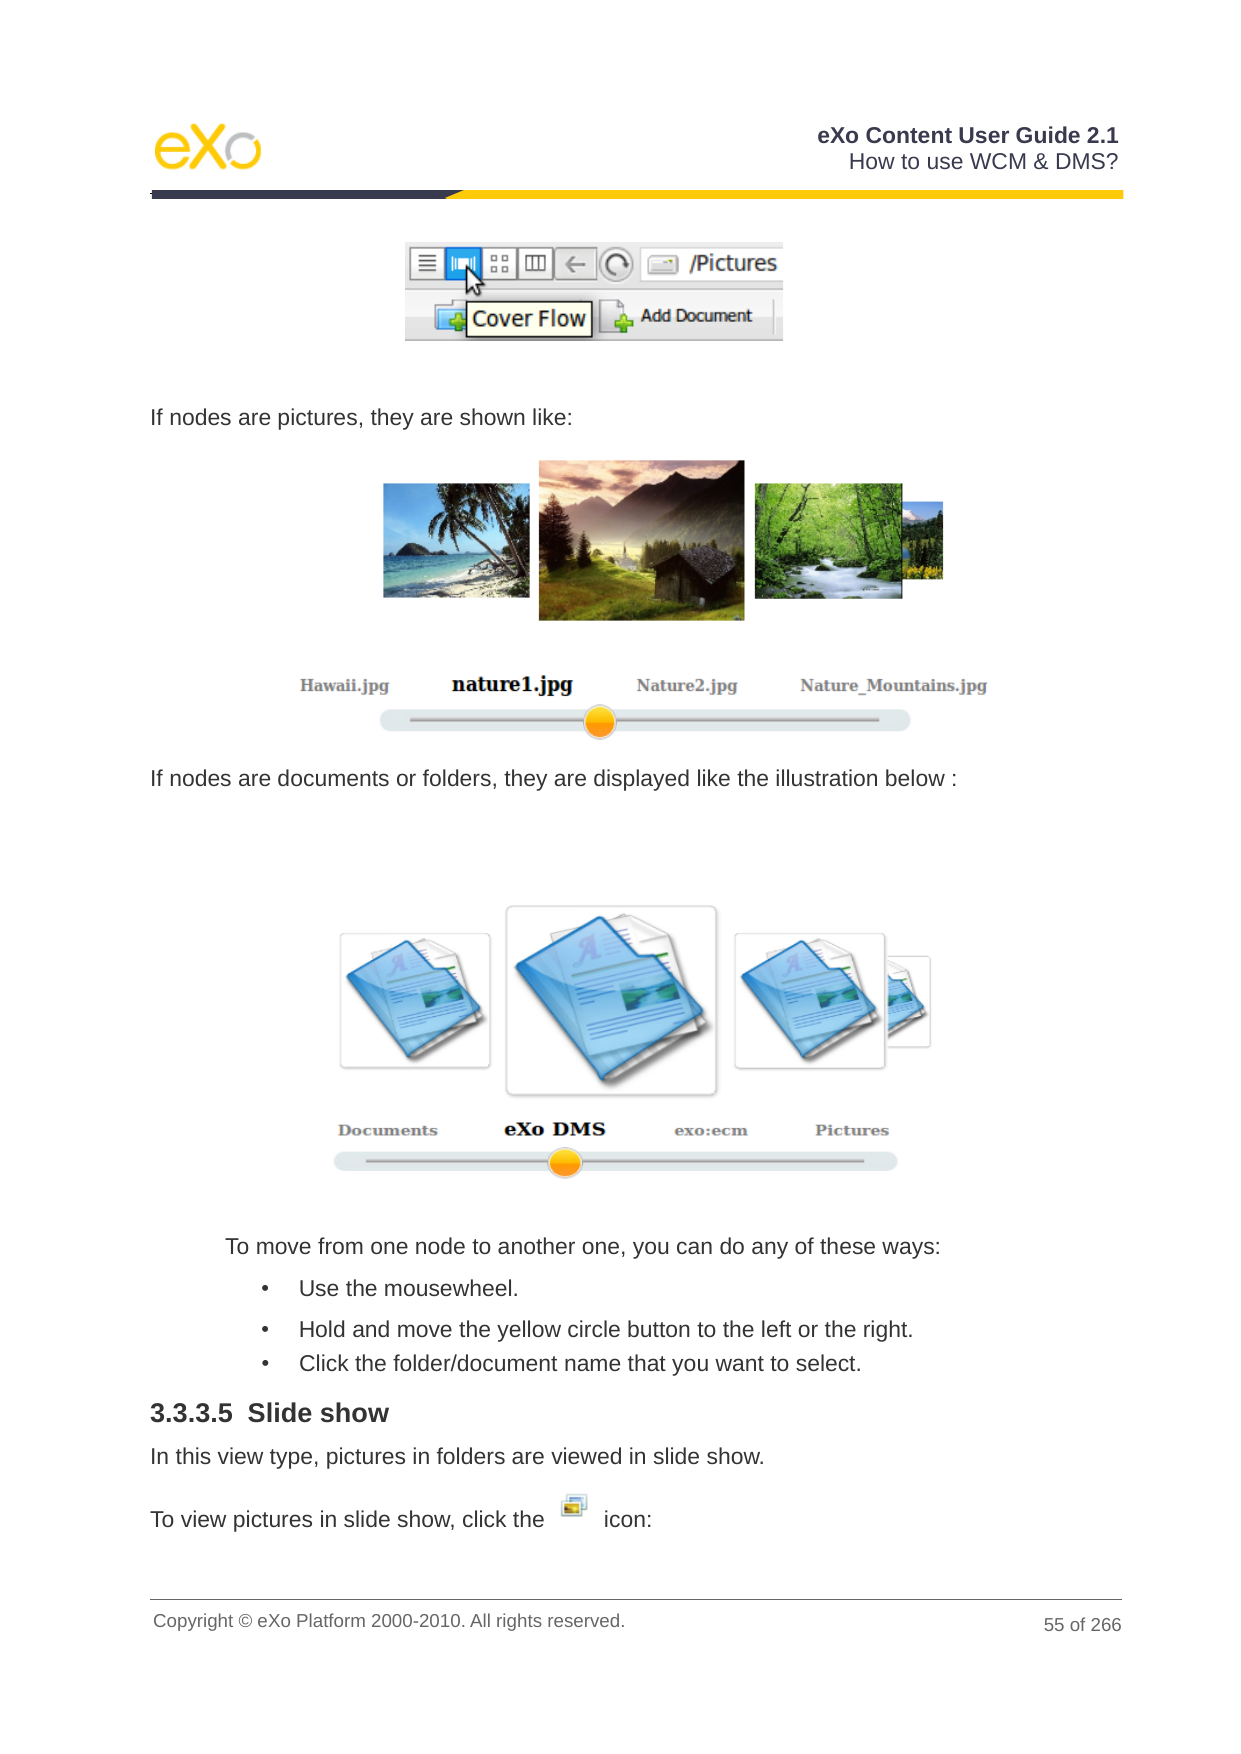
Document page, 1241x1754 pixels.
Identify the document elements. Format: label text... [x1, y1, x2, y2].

picture [155, 123, 262, 170]
picture [558, 1491, 590, 1520]
subtitle Slide show [150, 1397, 1122, 1428]
picture [272, 441, 999, 758]
text To view pictures in slide show, click the icon: [150, 1484, 1122, 1532]
text If nodes are documents or folders, they are displayed like the illustration below : [150, 453, 1122, 791]
text In this view type, pictures in folders are viewed in slide show. [150, 1443, 1122, 1469]
picture [266, 888, 979, 1185]
list To move from one node to another one, you can do any of these ways: [187, 1233, 1122, 1259]
list Hold and move the yellow circle button to the left or the right. [261, 1316, 1122, 1342]
list Use the mousewheel. [261, 1274, 1122, 1301]
picture [405, 242, 784, 341]
text If nodes are pictures, they are shown like: [150, 404, 1122, 431]
list Click the folder/document name that you want to select. [261, 1350, 1122, 1376]
picture [151, 190, 1124, 199]
